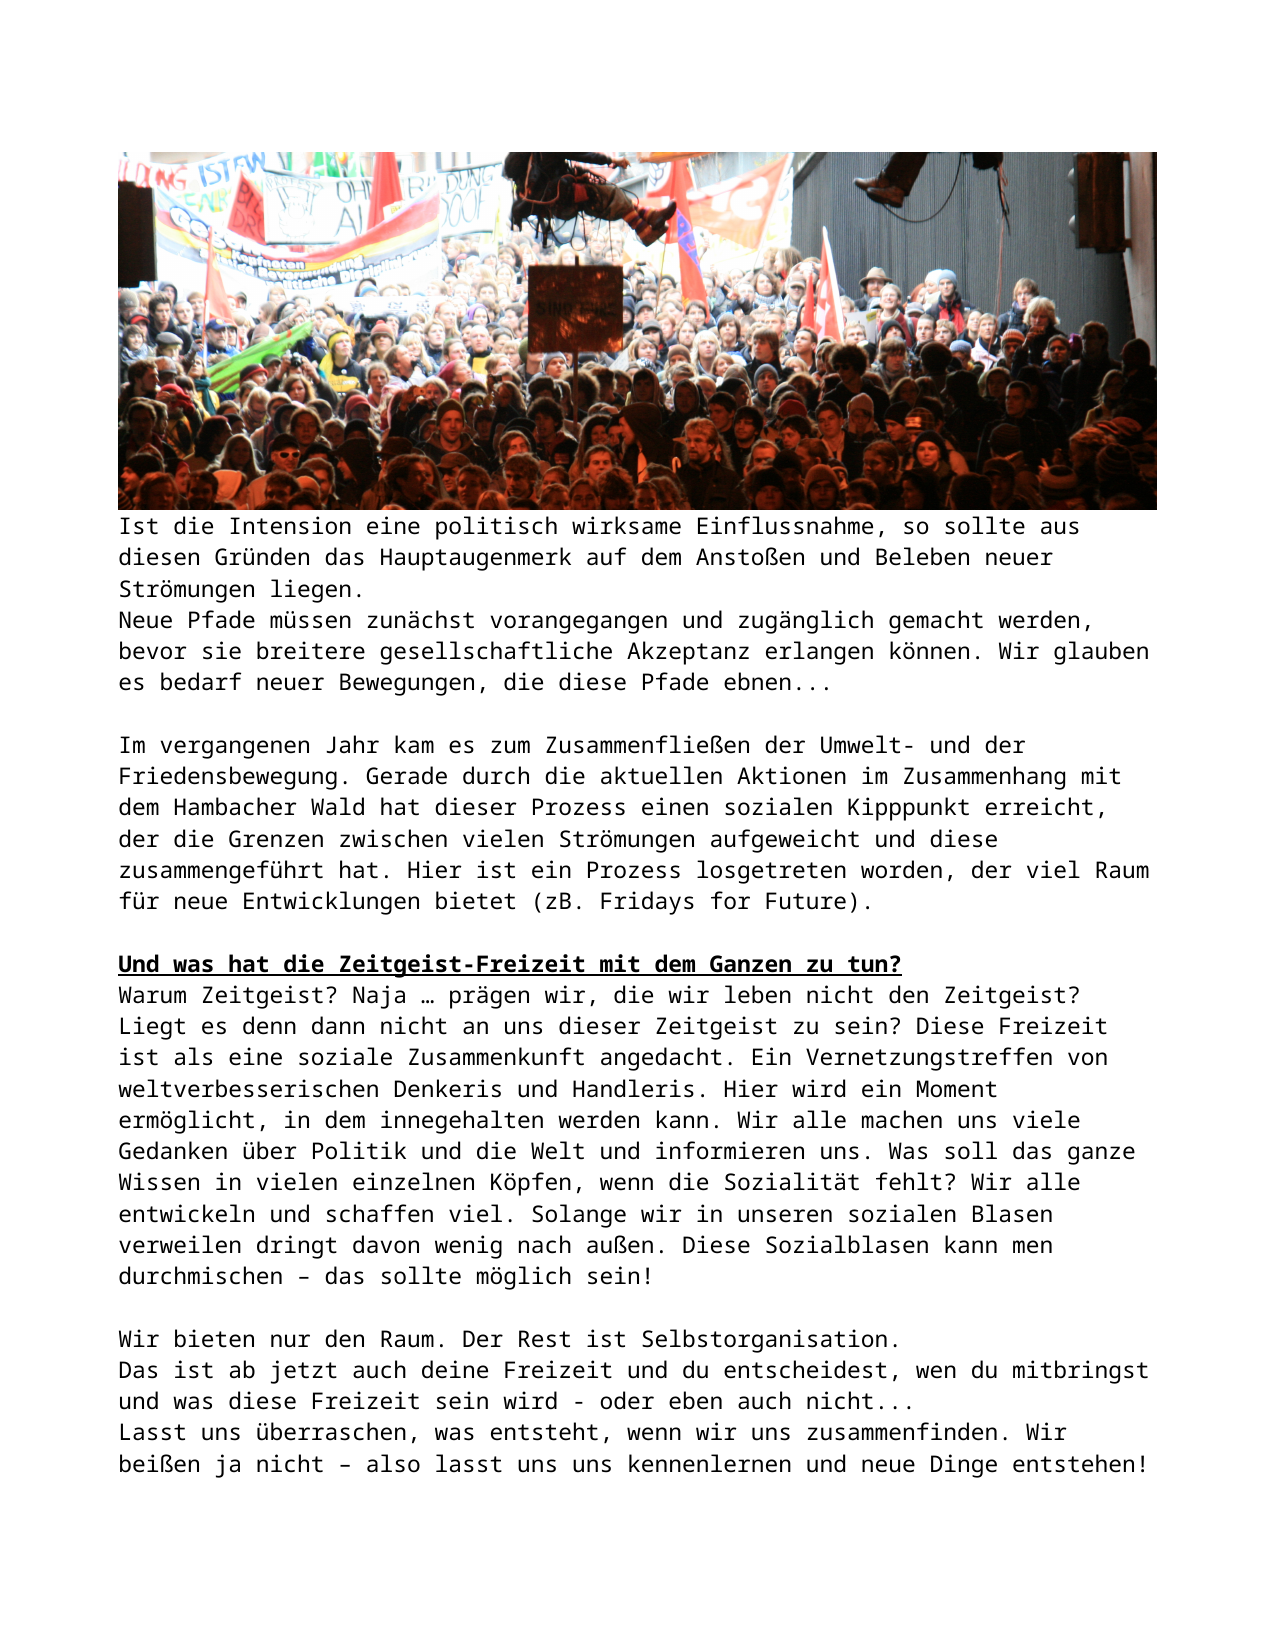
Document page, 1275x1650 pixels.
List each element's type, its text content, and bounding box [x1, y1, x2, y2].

text Lasst uns überraschen, was entsteht, wenn wir uns zusammenfinden. Wir beißen ja nicht – also lasst uns uns kennenlernen und neue Dinge entstehen! [118, 1416, 1157, 1479]
text Warum Zeitgeist? Naja … prägen wir, die wir leben nicht den Zeitgeist? Liegt es denn dann nicht an uns dieser Zeitgeist zu sein? Diese Freizeit ist als eine soziale Zusammenkunft angedacht. Ein Vernetzungstreffen von weltverbesserischen Denkeris und Handleris. Hier wird ein Moment ermöglicht, in dem innegehalten werden kann. Wir alle machen uns viele Gedanken über Politik und die Welt und informieren uns. Was soll das ganze Wissen in vielen einzelnen Köpfen, wenn die Sozialität fehlt? Wir alle entwickeln und schaffen viel. Solange wir in unseren sozialen Blasen verweilen dringt davon wenig nach außen. Diese Sozialblasen kann men durchmischen – das sollte möglich sein! [118, 979, 1157, 1291]
picture [118, 152, 1157, 510]
text Das ist ab jetzt auch deine Freizeit und du entscheidest, wen du mitbringst und was diese Freizeit sein wird - oder eben auch nicht... [118, 1354, 1157, 1416]
text Neue Pfade müssen zunächst vorangegangen und zugänglich gemacht werden, bevor sie breitere gesellschaftliche Akzeptanz erlangen können. Wir glauben es bedarf neuer Bewegungen, die diese Pfade ebnen... [118, 604, 1157, 698]
text Wir bieten nur den Raum. Der Rest ist Selbstorganisation. [118, 1323, 1157, 1354]
text Ist die Intension eine politisch wirksame Einflussnahme, so sollte aus diesen Gründen das Hauptaugenmerk auf dem Anstoßen und Beleben neuer Strömungen liegen. [118, 510, 1157, 604]
text Im vergangenen Jahr kam es zum Zusammenfließen der Umwelt- und der Friedensbewegung. Gerade durch die aktuellen Aktionen im Zusammenhang mit dem Hambacher Wald hat dieser Prozess einen sozialen Kipppunkt erreicht, der die Grenzen zwischen vielen Strömungen aufgeweicht und diese zusammengeführt hat. Hier ist ein Prozess losgetreten worden, der viel Raum für neue Entwicklungen bietet (zB. Fridays for Future). [118, 729, 1157, 916]
text Und was hat die Zeitgeist-Freizeit mit dem Ganzen zu tun? [118, 948, 1157, 979]
